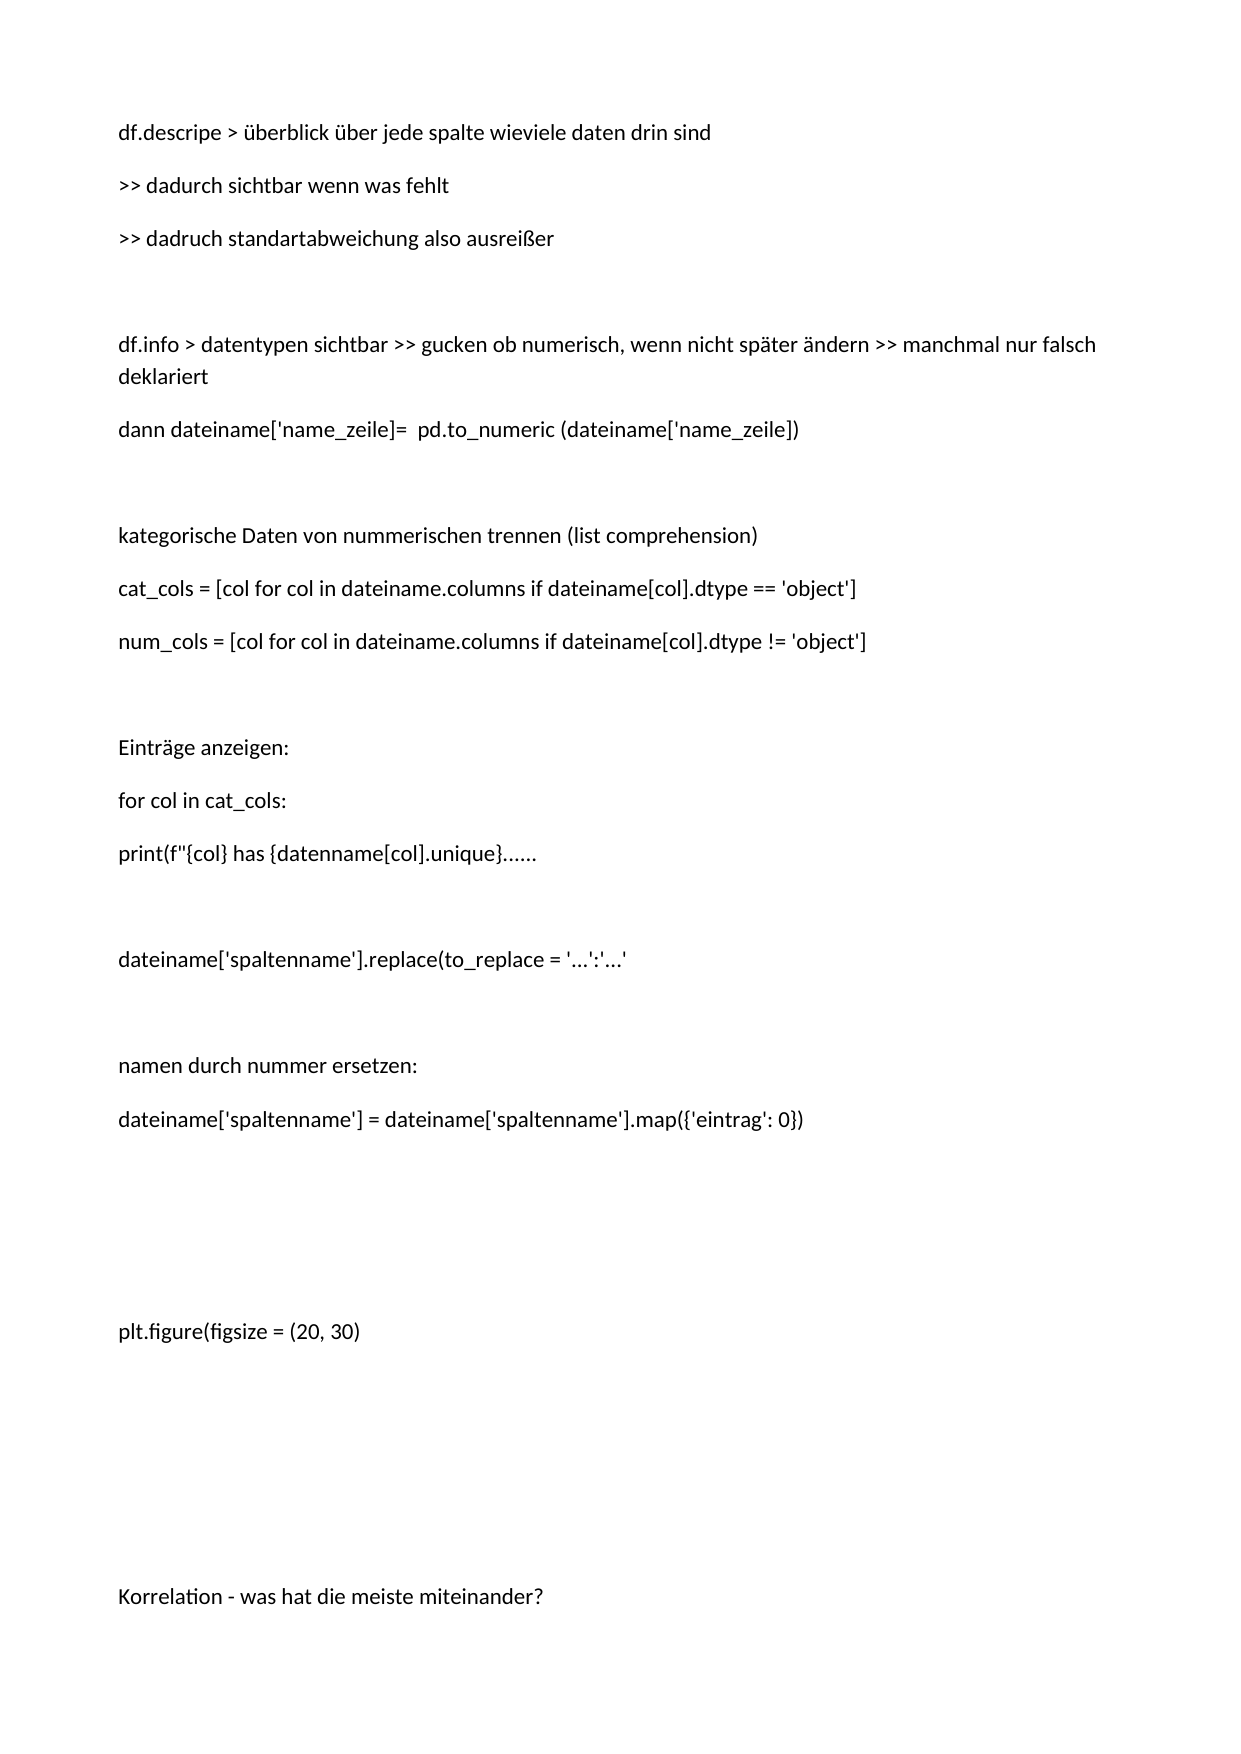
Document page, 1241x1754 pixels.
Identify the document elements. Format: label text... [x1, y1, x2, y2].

text print(f"{col} has {datenname[col].unique}...... [118, 839, 1122, 868]
text dateiname['spaltenname'] = dateiname['spaltenname'].map({'eintrag': 0}) [118, 1105, 1122, 1133]
text namen durch nummer ersetzen: [118, 1052, 1122, 1080]
text df.descripe > überblick über jede spalte wieviele daten drin sind [118, 118, 1122, 146]
text kategorische Daten von nummerischen trennen (list comprehension) [118, 521, 1122, 549]
text df.info > datentypen sichtbar >> gucken ob numerisch, wenn nicht später ändern >> manchmal nur falsch deklariert [118, 330, 1122, 390]
text dann dateiname['name_zeile]= pd.to_numeric (dateiname['name_zeile]) [118, 415, 1122, 443]
text >> dadurch sichtbar wenn was fehlt [118, 171, 1122, 199]
text plt.figure(figsize = (20, 30) [118, 1317, 1122, 1345]
text dateiname['spaltenname'].replace(to_replace = '...':'...' [118, 946, 1122, 974]
text cat_cols = [col for col in dateiname.columns if dateiname[col].dtype == 'object'] [118, 574, 1122, 602]
text Korrelation - was hat die meiste miteinander? [118, 1582, 1122, 1610]
text Einträge anzeigen: [118, 733, 1122, 762]
text num_cols = [col for col in dateiname.columns if dateiname[col].dtype != 'object'] [118, 627, 1122, 656]
text for col in cat_cols: [118, 787, 1122, 814]
text >> dadruch standartabweichung also ausreißer [118, 224, 1122, 252]
